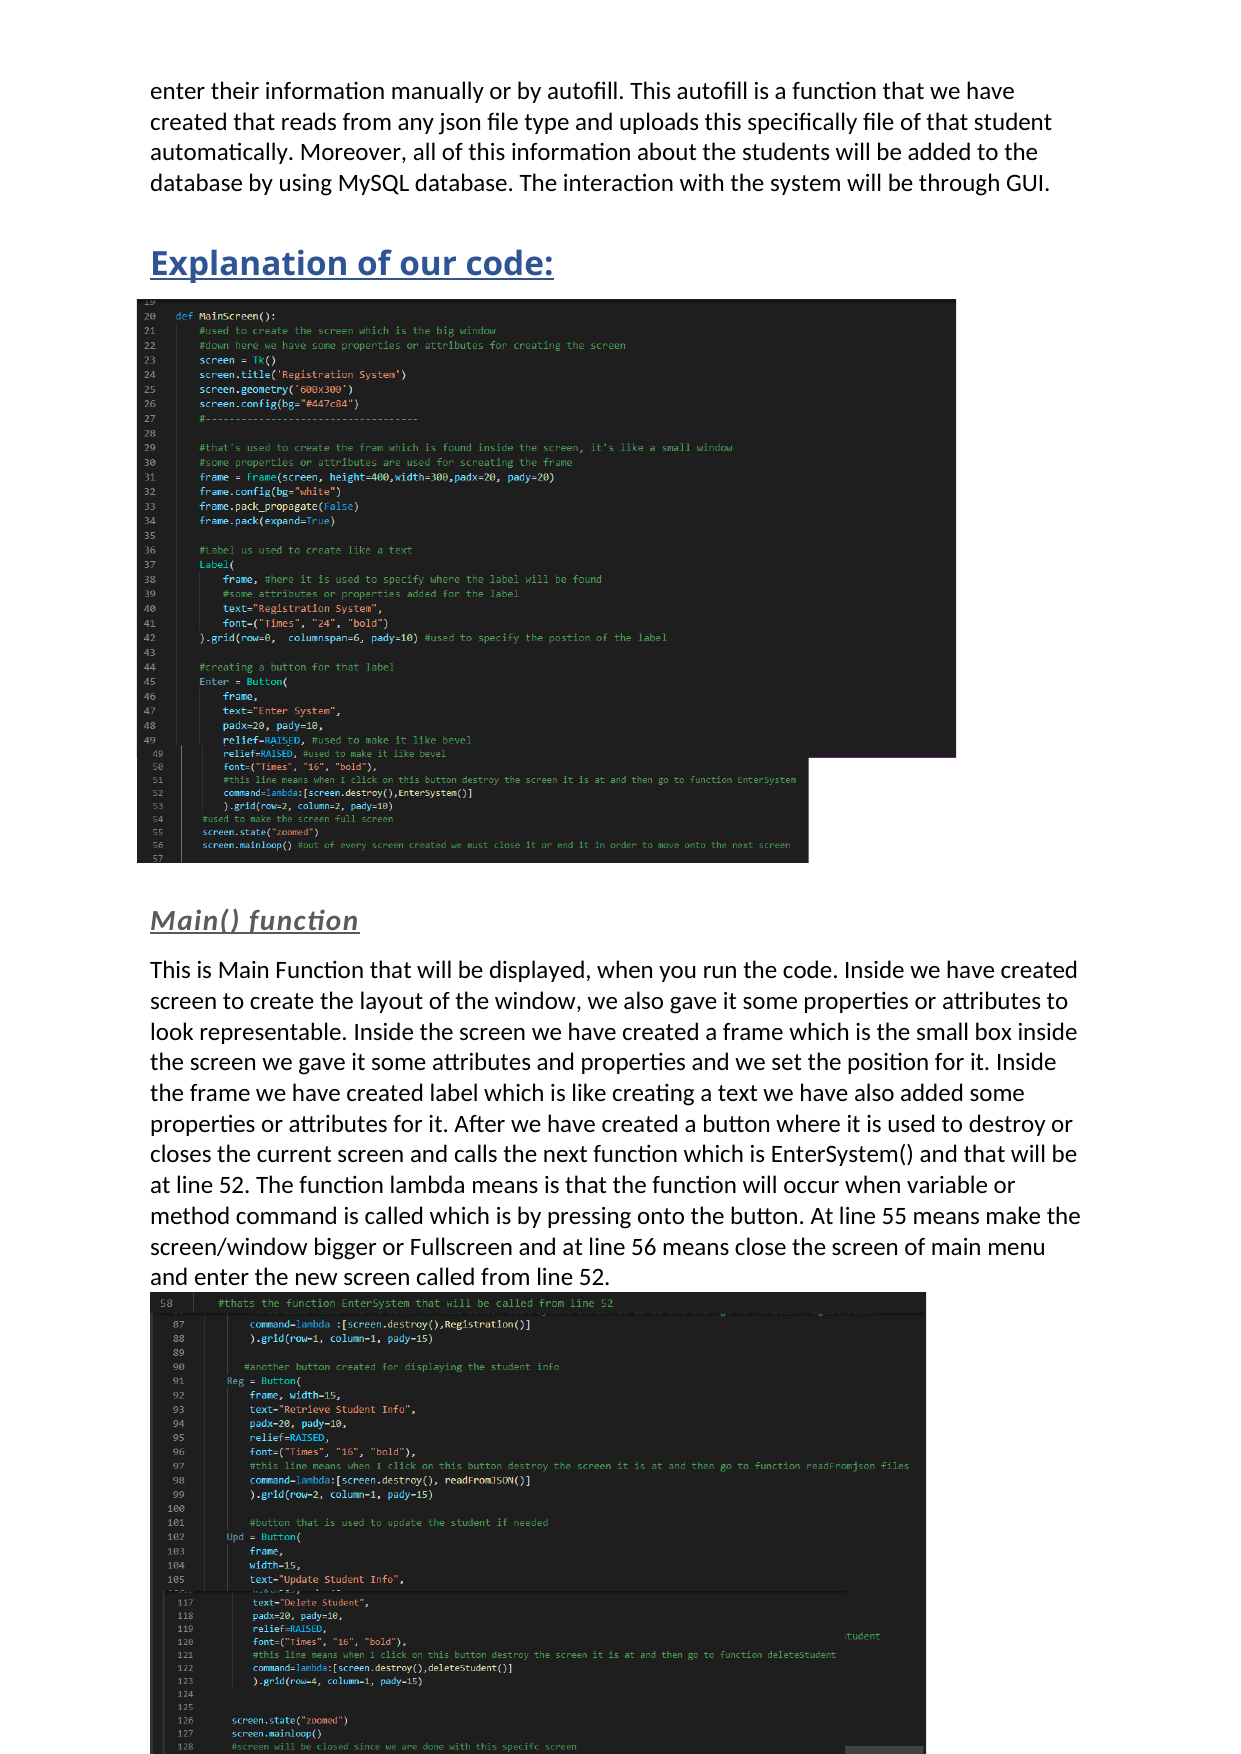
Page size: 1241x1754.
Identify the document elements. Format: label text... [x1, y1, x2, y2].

text This is Main Function that will be displayed, when you run the code. Inside we have created screen to create the layout of the window, we also gave it some properties or attributes to look representable. Inside the screen we have created a frame which is the small box inside the screen we gave it some attributes and properties and we set the position for it. Inside the frame we have created label which is like creating a text we have also added some properties or attributes for it. After we have created a button where it is used to destroy or closes the current screen and calls the next function which is EnterSystem() and that will be at line 52. The function lambda means is that the function will occur when variable or method command is called which is by pressing onto the button. At line 55 means make the screen/window bigger or Fullscreen and at line 56 means close the screen of main menu and enter the new screen called from line 52. [150, 954, 1090, 1292]
text enter their information manually or by autofill. This autofill is a function that we have created that reads from any json file type and uploads this specifically file of that student automatically. Moreover, all of this information about the students will be added to the database by using MySQL database. The interaction with the system will be through GUI. [150, 75, 1090, 198]
subtitle Main() function [150, 902, 1090, 937]
subtitle Explanation of our code: [150, 239, 1090, 285]
